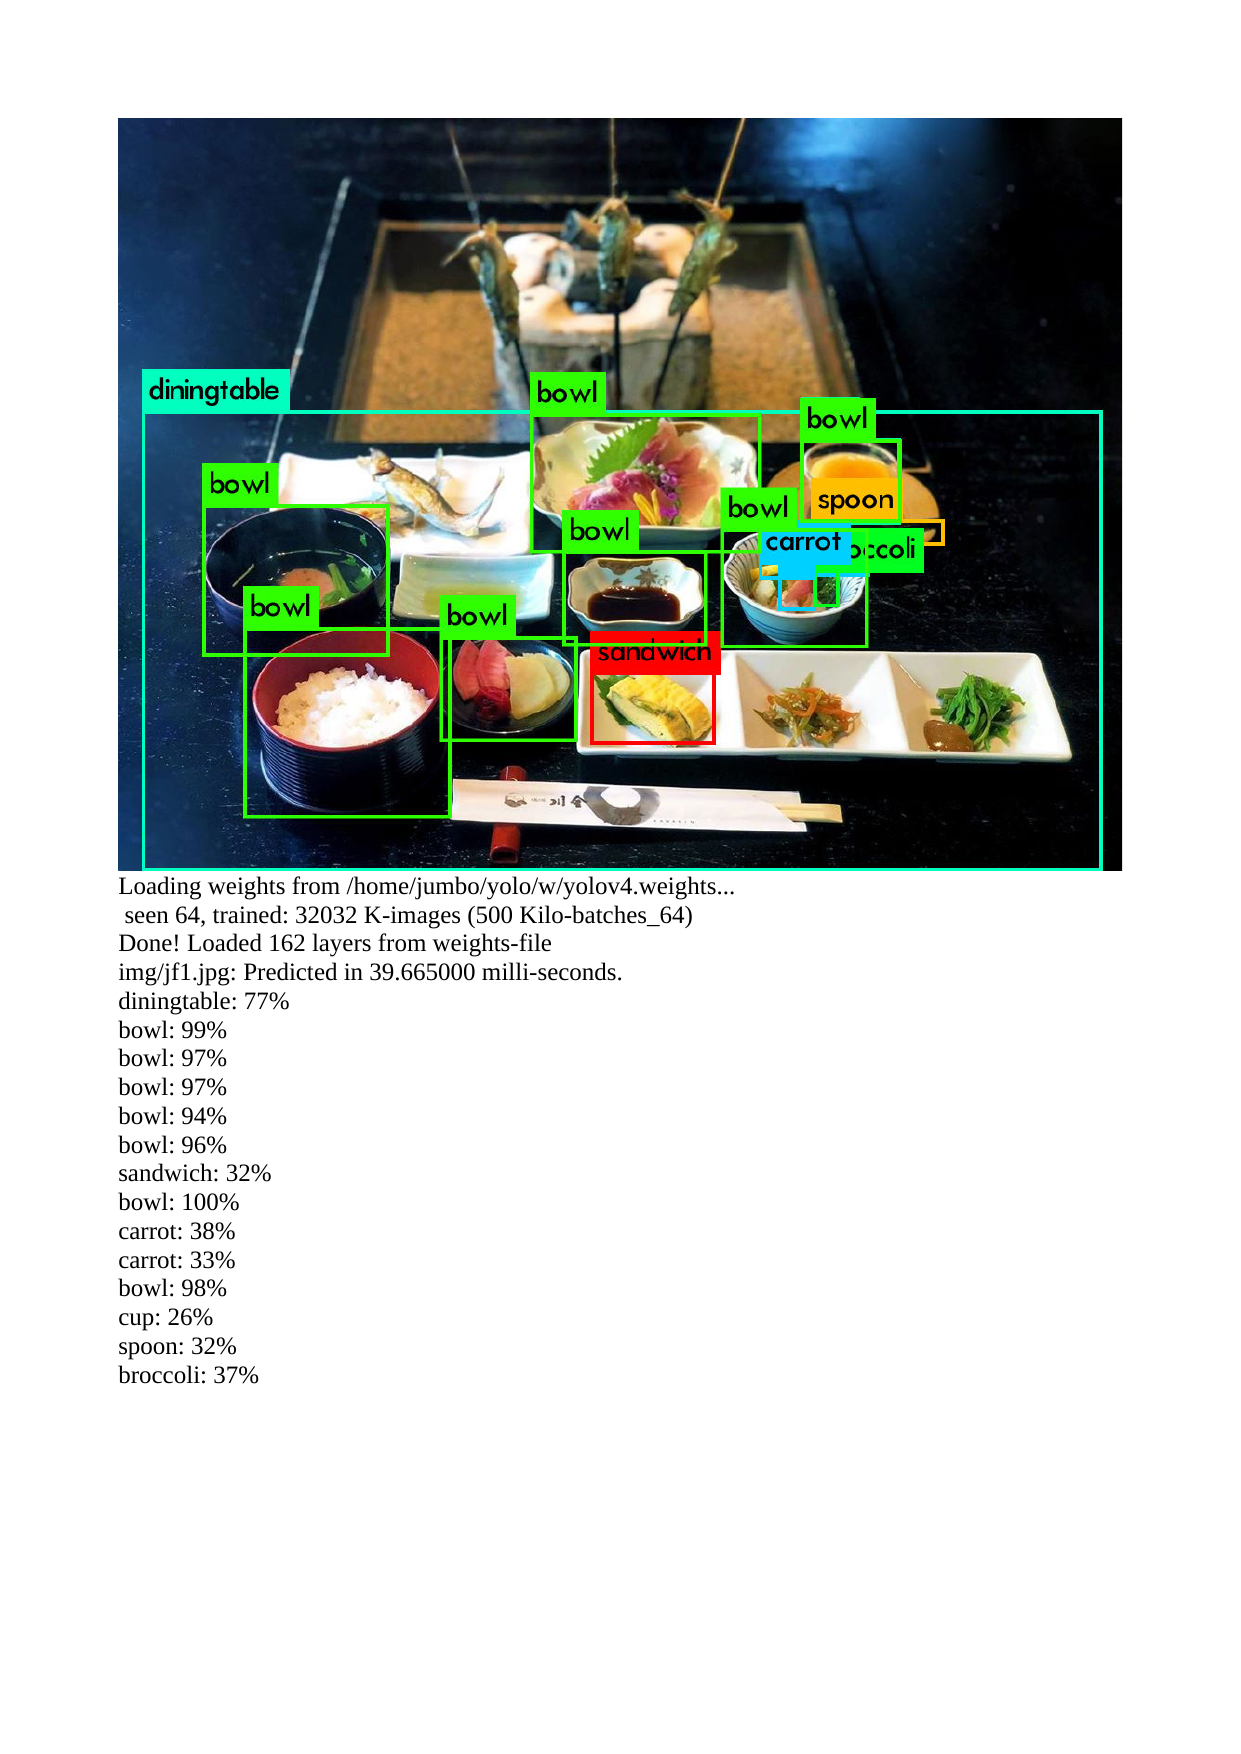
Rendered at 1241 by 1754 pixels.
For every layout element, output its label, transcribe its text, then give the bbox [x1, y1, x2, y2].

text Loading weights from /home/jumbo/yolo/w/yolov4.weights... [118, 871, 1122, 900]
text bowl: 97% [118, 1043, 1122, 1072]
text bowl: 100% [118, 1187, 1122, 1216]
text bowl: 94% [118, 1101, 1122, 1130]
text seen 64, trained: 32032 K-images (500 Kilo-batches_64) [118, 900, 1122, 928]
text bowl: 98% [118, 1273, 1122, 1302]
text cup: 26% [118, 1302, 1122, 1331]
text bowl: 97% [118, 1072, 1122, 1101]
text bowl: 96% [118, 1130, 1122, 1158]
text spoon: 32% [118, 1331, 1122, 1360]
text diningtable: 77% [118, 986, 1122, 1015]
picture [118, 118, 1123, 871]
text Done! Loaded 162 layers from weights-file [118, 928, 1122, 957]
text carrot: 38% [118, 1216, 1122, 1245]
text bowl: 99% [118, 1015, 1122, 1043]
text img/jf1.jpg: Predicted in 39.665000 milli-seconds. [118, 957, 1122, 986]
text broccoli: 37% [118, 1360, 1122, 1388]
text carrot: 33% [118, 1245, 1122, 1273]
text sandwich: 32% [118, 1158, 1122, 1187]
